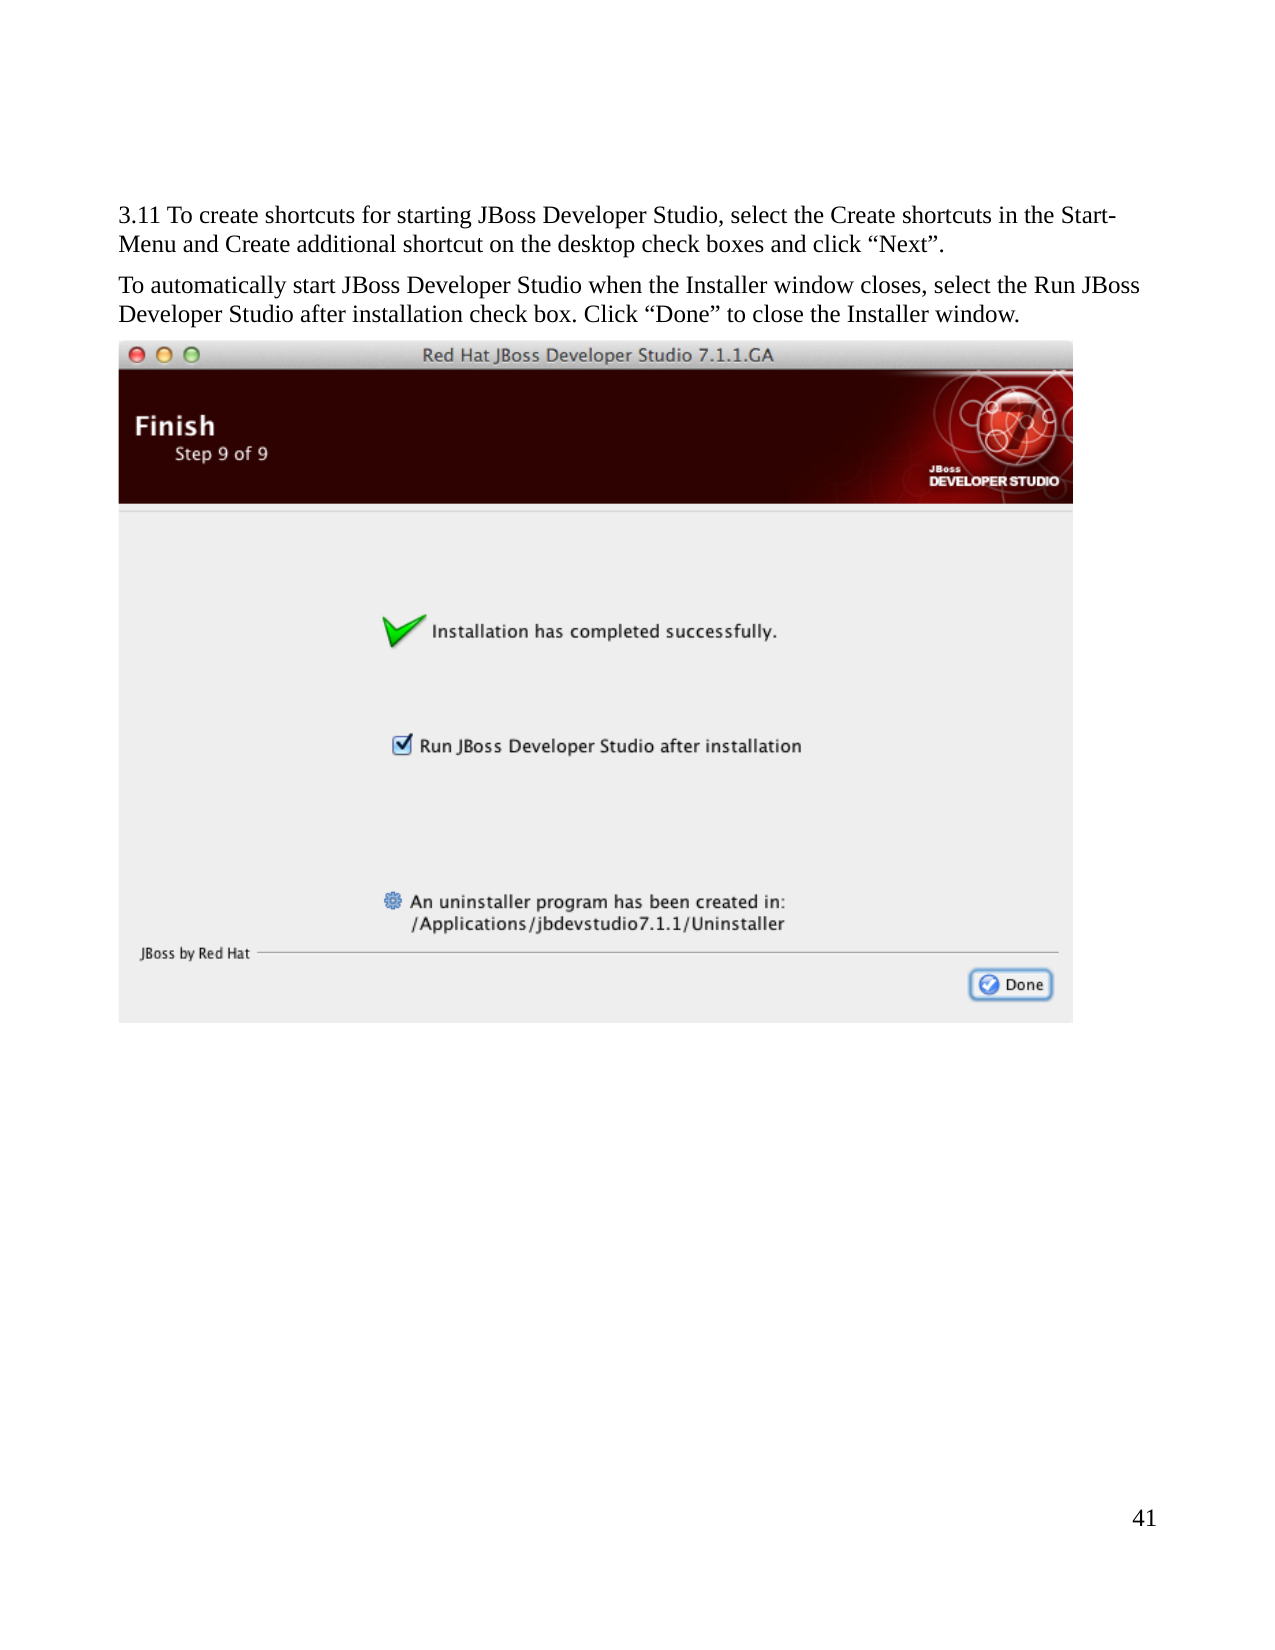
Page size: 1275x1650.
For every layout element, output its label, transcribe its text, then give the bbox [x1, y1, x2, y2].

picture [118, 340, 1073, 1023]
text To automatically start JBoss Developer Studio when the Installer window closes, select the Run JBoss Developer Studio after installation check box. Click “Done” to close the Installer window. [118, 271, 1157, 328]
text 3.11 To create shortcuts for starting JBoss Developer Studio, select the Create shortcuts in the Start-Menu and Create additional shortcut on the desktop check boxes and click “Next”. [118, 201, 1157, 258]
